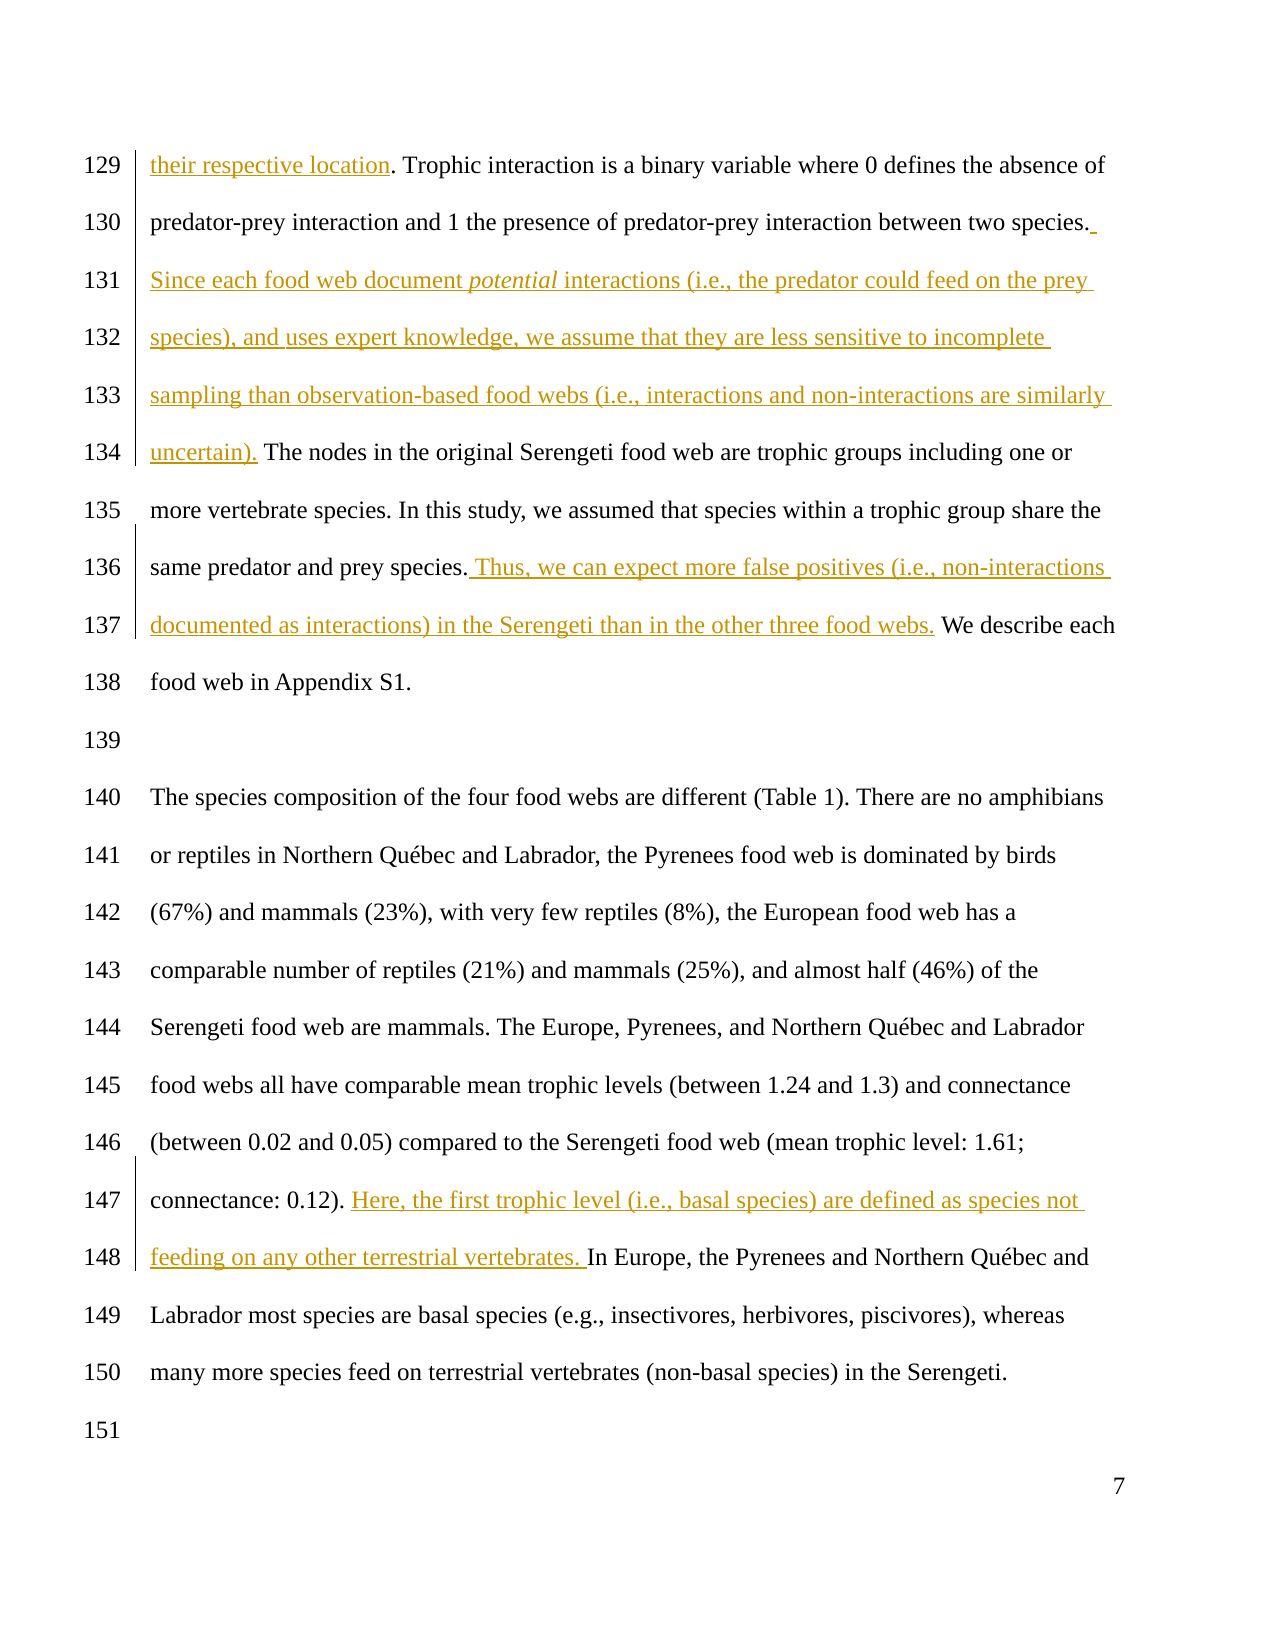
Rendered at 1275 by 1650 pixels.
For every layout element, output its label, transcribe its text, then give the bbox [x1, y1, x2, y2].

text The species composition of the four food webs are different (Table 1). There are no amphibians or reptiles in Northern Québec and Labrador, the Pyrenees food web is dominated by birds (67%) and mammals (23%), with very few reptiles (8%), the European food web has a comparable number of reptiles (21%) and mammals (25%), and almost half (46%) of the Serengeti food web are mammals. The Europe, Pyrenees, and Northern Québec and Labrador food webs all have comparable mean trophic levels (between 1.24 and 1.3) and connectance (between 0.02 and 0.05) compared to the Serengeti food web (mean trophic level: 1.61; connectance: 0.12). Here, the first trophic level (i.e., basal species) are defined as species not feeding on any other terrestrial vertebrates. In Europe, the Pyrenees and Northern Québec and Labrador most species are basal species (e.g., insectivores, herbivores, piscivores), whereas many more species feed on terrestrial vertebrates (non-basal species) in the Serengeti. [150, 782, 1125, 1386]
text We extracted predator-prey interactions among terrestrial vertebrates (mammals, birds, amphibians and reptiles) from four well-resolved food webs (Table 1, Figure 1): the European food webs of tetrapods (Maiorano et al., 2020), the Pyrenees vertebrate food webs (Lurgi et al., 2012), the Northern Québec and Labrador food web (Berteaux et al., 2018), and the Serengeti food web (de Visser et al., 2011). All four food webs are compiled from literature review and completed by expert knowledge. The four food webs document the predator-prey interactions between all known terrestrial vertebrates in their respective location. Trophic interaction is a binary variable where 0 defines the absence of predator-prey interaction and 1 the presence of predator-prey interaction between two species. Since each food web document potential interactions (i.e., the predator could feed on the prey species), and uses expert knowledge, we assume that they are less sensitive to incomplete sampling than observation-based food webs (i.e., interactions and non-interactions are similarly uncertain). The nodes in the original Serengeti food web are trophic groups including one or more vertebrate species. In this study, we assumed that species within a trophic group share the same predator and prey species. Thus, we can expect more false positives (i.e., non-interactions documented as interactions) in the Serengeti than in the other three food webs. We describe each food web in Appendix S1. [150, 150, 1125, 696]
